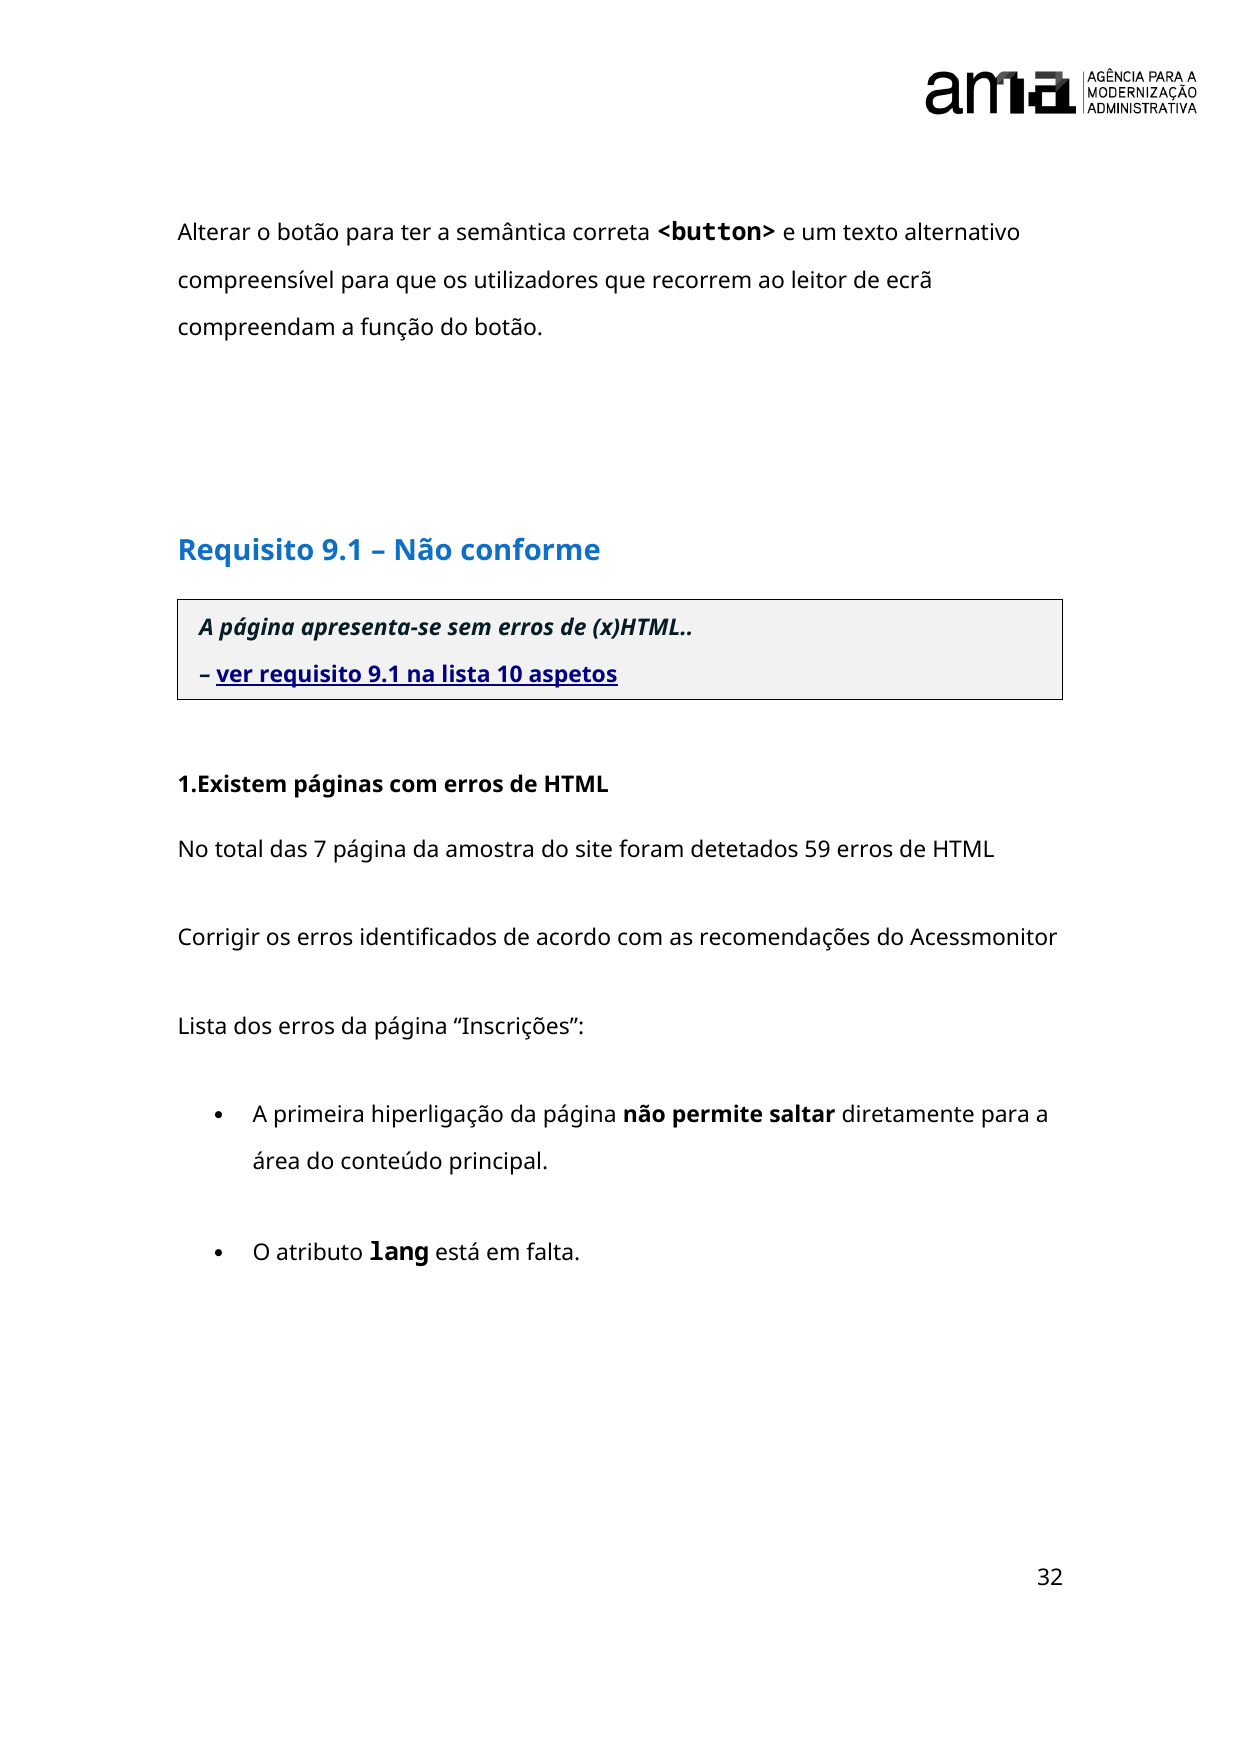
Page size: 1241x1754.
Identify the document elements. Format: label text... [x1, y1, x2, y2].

text Alterar o botão para ter a semântica correta <button> e um texto alternativo compreensível para que os utilizadores que recorrem ao leitor de ecrã compreendam a função do botão. [177, 214, 1063, 342]
text Corrigir os erros identificados de acordo com as recomendações do Acessmonitor [177, 921, 1063, 952]
list A primeira hiperligação da página não permite saltar diretamente para a área do conteúdo principal. [215, 1098, 1063, 1176]
text Lista dos erros da página “Inscrições”: [177, 1010, 1063, 1041]
text A página apresenta-se sem erros de (x)HTML.. – ver requisito 9.1 na lista 10 aspetos [178, 600, 1062, 699]
list O atributo lang está em falta. [215, 1234, 1063, 1268]
text No total das 7 página da amostra do site foram detetados 59 erros de HTML [177, 833, 1063, 864]
subtitle Requisito 9.1 – Não conforme [177, 529, 1063, 569]
text 1.Existem páginas com erros de HTML [177, 768, 1063, 799]
